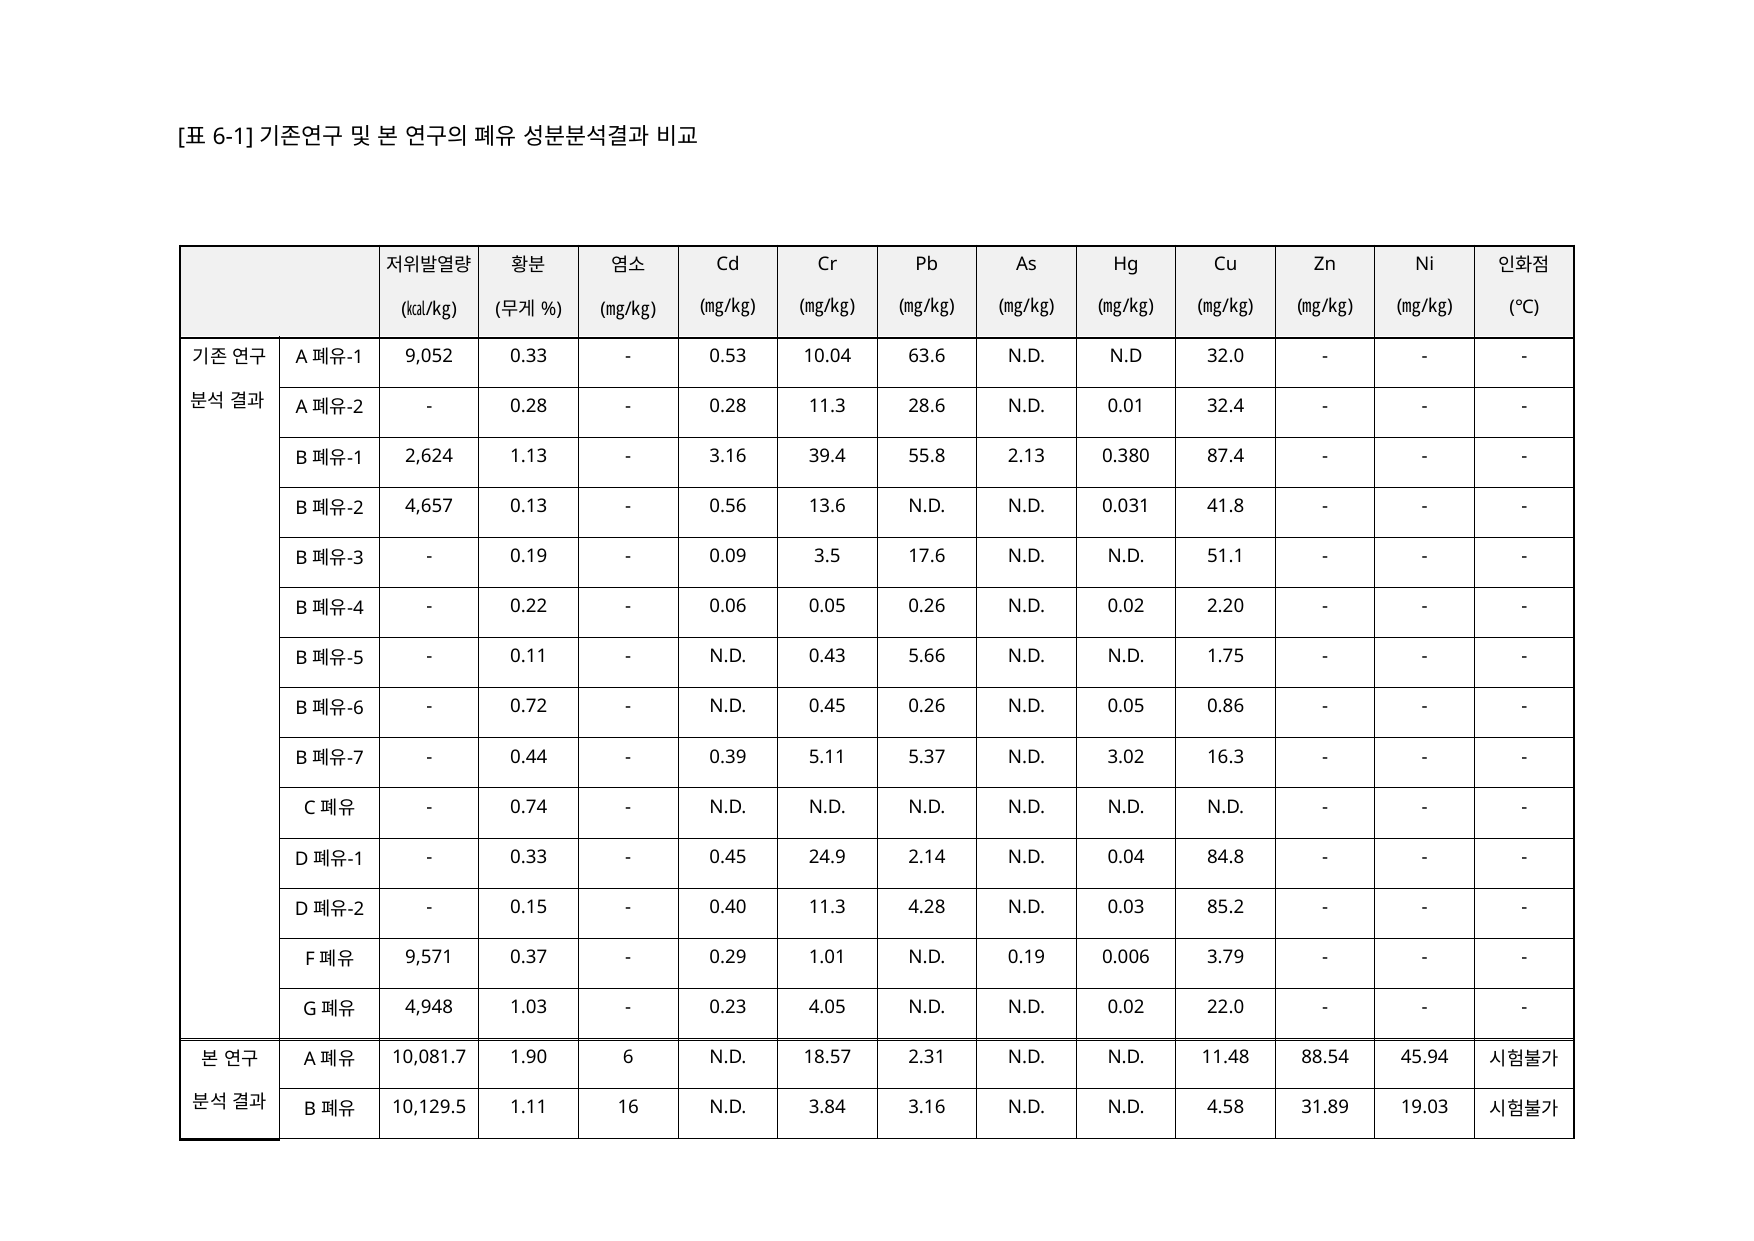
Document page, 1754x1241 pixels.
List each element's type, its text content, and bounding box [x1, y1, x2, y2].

table_cell 0.19 [977, 939, 1076, 988]
table_cell B 폐유-7 [280, 738, 379, 787]
table_cell - [1375, 588, 1474, 637]
table_cell - [380, 588, 478, 637]
table_cell - [579, 638, 678, 687]
table_cell - [380, 538, 478, 587]
table_cell N.D. [977, 989, 1076, 1038]
table_cell D 폐유-1 [280, 839, 379, 887]
table_cell - [579, 839, 678, 887]
table_cell - [1475, 839, 1573, 887]
table_cell 87.4 [1176, 438, 1275, 487]
table_cell N.D. [977, 538, 1076, 587]
table_cell 0.28 [679, 388, 777, 437]
table_cell 10,081.7 [380, 1041, 478, 1088]
table_header Cu (㎎/㎏) [1176, 247, 1275, 336]
table_cell 0.09 [679, 538, 777, 587]
table_cell 0.02 [1077, 989, 1175, 1038]
table_cell 0.33 [479, 839, 578, 887]
table_cell - [1475, 638, 1573, 687]
table_cell 55.8 [878, 438, 976, 487]
table_cell N.D. [679, 788, 777, 837]
table_cell 3.16 [878, 1089, 976, 1138]
table_cell 6 [579, 1041, 678, 1088]
table_cell 2,624 [380, 438, 478, 487]
table_cell 11.3 [778, 889, 877, 938]
table_cell 0.22 [479, 588, 578, 637]
table_cell N.D. [977, 488, 1076, 537]
table_cell 0.11 [479, 638, 578, 687]
table_cell 5.11 [778, 738, 877, 787]
table_cell 2.20 [1176, 588, 1275, 637]
table_cell N.D. [977, 688, 1076, 737]
table_cell - [1276, 588, 1374, 637]
table_cell 31.89 [1276, 1089, 1374, 1138]
table_cell B 폐유-5 [280, 638, 379, 687]
table_cell 0.33 [479, 339, 578, 386]
table_cell - [579, 488, 678, 537]
table_cell 0.86 [1176, 688, 1275, 737]
table_cell N.D [1077, 339, 1175, 386]
table_header 인화점 (℃) [1475, 247, 1573, 336]
table_cell - [1475, 488, 1573, 537]
table_cell - [1475, 688, 1573, 737]
table_cell 4.05 [778, 989, 877, 1038]
table_cell 1.01 [778, 939, 877, 988]
table_cell 시험불가 [1475, 1041, 1573, 1088]
table_cell N.D. [977, 339, 1076, 386]
table_cell - [1276, 339, 1374, 386]
table_cell 18.57 [778, 1041, 877, 1088]
table_header As (㎎/㎏) [977, 247, 1076, 336]
table_header Pb (㎎/㎏) [878, 247, 976, 336]
table_cell - [579, 388, 678, 437]
table_cell - [1375, 939, 1474, 988]
table_cell 0.006 [1077, 939, 1175, 988]
table_cell 32.0 [1176, 339, 1275, 386]
table_cell - [1375, 839, 1474, 887]
table_cell - [380, 638, 478, 687]
table_cell - [1276, 438, 1374, 487]
table_cell 0.40 [679, 889, 777, 938]
table_cell 16.3 [1176, 738, 1275, 787]
table_cell B 폐유 [280, 1089, 379, 1138]
table_cell 0.05 [1077, 688, 1175, 737]
table_cell F 폐유 [280, 939, 379, 988]
table_cell N.D. [977, 588, 1076, 637]
table_cell 13.6 [778, 488, 877, 537]
table_header 황분 (무게 %) [479, 247, 578, 336]
table_cell 10,129.5 [380, 1089, 478, 1138]
table_cell 0.45 [778, 688, 877, 737]
table_cell - [1375, 538, 1474, 587]
table_cell - [579, 688, 678, 737]
table_cell - [1375, 788, 1474, 837]
table_cell 0.031 [1077, 488, 1175, 537]
table_cell N.D. [977, 738, 1076, 787]
table_cell - [1375, 339, 1474, 386]
table_cell 0.19 [479, 538, 578, 587]
table_cell - [1475, 388, 1573, 437]
table_header Cd (㎎/㎏) [679, 247, 777, 336]
table_cell 84.8 [1176, 839, 1275, 887]
table_cell - [1475, 738, 1573, 787]
text [표 6-1] 기존연구 및 본 연구의 폐유 성분분석결과 비교 [177, 118, 1577, 151]
table_cell 0.72 [479, 688, 578, 737]
table_cell N.D. [1176, 788, 1275, 837]
table_cell B 폐유-3 [280, 538, 379, 587]
table_cell - [1276, 989, 1374, 1038]
table_cell - [579, 989, 678, 1038]
table_cell 0.37 [479, 939, 578, 988]
table_cell - [579, 738, 678, 787]
table_cell 1.90 [479, 1041, 578, 1088]
table_cell 0.43 [778, 638, 877, 687]
table_cell 88.54 [1276, 1041, 1374, 1088]
table_cell 51.1 [1176, 538, 1275, 587]
table_cell N.D. [1077, 638, 1175, 687]
table_header Zn (㎎/㎏) [1276, 247, 1374, 336]
table_cell 0.44 [479, 738, 578, 787]
table_header 저위발열량 (㎉/㎏) [380, 247, 478, 336]
table_cell - [1375, 388, 1474, 437]
table_cell - [380, 788, 478, 837]
table_cell - [1375, 688, 1474, 737]
table_cell B 폐유-2 [280, 488, 379, 537]
table_cell 3.79 [1176, 939, 1275, 988]
table_cell 본 연구 분석 결과 [181, 1041, 279, 1138]
table_cell N.D. [977, 788, 1076, 837]
table_cell 2.13 [977, 438, 1076, 487]
table_cell - [1375, 488, 1474, 537]
table_cell 0.23 [679, 989, 777, 1038]
table_cell - [579, 889, 678, 938]
table_cell - [1475, 339, 1573, 386]
table_cell 0.45 [679, 839, 777, 887]
table_cell 4,657 [380, 488, 478, 537]
table_cell - [1276, 638, 1374, 687]
table_cell N.D. [778, 788, 877, 837]
table_header 염소 (㎎/㎏) [579, 247, 678, 336]
table_cell 0.13 [479, 488, 578, 537]
table_cell N.D. [1077, 538, 1175, 587]
table_cell - [1375, 738, 1474, 787]
table_cell 시험불가 [1475, 1089, 1573, 1138]
table_header Hg (㎎/㎏) [1077, 247, 1175, 336]
table_cell - [1475, 989, 1573, 1038]
table_cell - [380, 738, 478, 787]
table_cell - [1475, 538, 1573, 587]
table_cell 1.75 [1176, 638, 1275, 687]
table_cell N.D. [878, 939, 976, 988]
table_cell - [579, 588, 678, 637]
table_cell A 폐유 [280, 1041, 379, 1088]
table_cell 0.26 [878, 588, 976, 637]
table_cell 3.02 [1077, 738, 1175, 787]
table_cell N.D. [679, 638, 777, 687]
table_cell - [1276, 688, 1374, 737]
table_cell 0.06 [679, 588, 777, 637]
table_cell N.D. [878, 989, 976, 1038]
table_cell N.D. [977, 1041, 1076, 1088]
table_cell - [1375, 989, 1474, 1038]
table_cell - [1276, 538, 1374, 587]
table_header Cr (㎎/㎏) [778, 247, 877, 336]
table_cell 39.4 [778, 438, 877, 487]
table_cell N.D. [1077, 1089, 1175, 1138]
table_cell D 폐유-2 [280, 889, 379, 938]
table_cell 9,052 [380, 339, 478, 386]
table_cell A 폐유-2 [280, 388, 379, 437]
table_cell 32.4 [1176, 388, 1275, 437]
table_cell 1.13 [479, 438, 578, 487]
table_cell 4.28 [878, 889, 976, 938]
table_header [181, 247, 379, 336]
table_cell G 폐유 [280, 989, 379, 1038]
table_cell 24.9 [778, 839, 877, 887]
table_cell 16 [579, 1089, 678, 1138]
table_cell - [1276, 388, 1374, 437]
table_cell 11.48 [1176, 1041, 1275, 1088]
table_cell - [579, 788, 678, 837]
table_cell 41.8 [1176, 488, 1275, 537]
table_cell - [1276, 738, 1374, 787]
table_cell 85.2 [1176, 889, 1275, 938]
table_cell - [1276, 889, 1374, 938]
table_cell 5.37 [878, 738, 976, 787]
table_cell - [579, 438, 678, 487]
table_cell 4.58 [1176, 1089, 1275, 1138]
table_cell 0.53 [679, 339, 777, 386]
table_cell A 폐유-1 [280, 339, 379, 386]
table_cell - [1276, 939, 1374, 988]
table_cell N.D. [977, 839, 1076, 887]
table_cell N.D. [1077, 1041, 1175, 1088]
table_cell - [1276, 488, 1374, 537]
table_cell N.D. [977, 889, 1076, 938]
table_cell - [579, 339, 678, 386]
table_cell 4,948 [380, 989, 478, 1038]
table_cell 28.6 [878, 388, 976, 437]
table_cell B 폐유-1 [280, 438, 379, 487]
table_cell 1.03 [479, 989, 578, 1038]
table_cell 9,571 [380, 939, 478, 988]
table_cell - [1475, 889, 1573, 938]
table_cell 2.14 [878, 839, 976, 887]
table_cell C 폐유 [280, 788, 379, 837]
table_cell 0.03 [1077, 889, 1175, 938]
table_cell B 폐유-6 [280, 688, 379, 737]
table_cell - [1475, 588, 1573, 637]
table_cell 0.56 [679, 488, 777, 537]
table_cell - [380, 839, 478, 887]
table_cell - [380, 889, 478, 938]
table_cell - [1375, 638, 1474, 687]
table_cell 17.6 [878, 538, 976, 587]
table_cell 0.01 [1077, 388, 1175, 437]
table_cell 0.04 [1077, 839, 1175, 887]
table_cell - [380, 388, 478, 437]
table_cell - [1475, 788, 1573, 837]
table_cell 10.04 [778, 339, 877, 386]
table_cell 0.39 [679, 738, 777, 787]
table_cell - [1375, 889, 1474, 938]
table_cell - [380, 688, 478, 737]
table_cell 3.5 [778, 538, 877, 587]
table_cell N.D. [878, 788, 976, 837]
table_cell - [579, 538, 678, 587]
table_cell N.D. [679, 688, 777, 737]
table_cell - [1276, 788, 1374, 837]
table_cell - [1475, 939, 1573, 988]
table_cell N.D. [1077, 788, 1175, 837]
table_cell N.D. [977, 638, 1076, 687]
table_cell 11.3 [778, 388, 877, 437]
table_cell 0.74 [479, 788, 578, 837]
table_cell 기존 연구 분석 결과 [181, 339, 279, 1038]
table_cell - [1375, 438, 1474, 487]
table_cell 0.15 [479, 889, 578, 938]
table_cell 0.380 [1077, 438, 1175, 487]
table_cell 19.03 [1375, 1089, 1474, 1138]
table_cell 3.84 [778, 1089, 877, 1138]
table_cell - [579, 939, 678, 988]
table_header Ni (㎎/㎏) [1375, 247, 1474, 336]
table_cell N.D. [977, 1089, 1076, 1138]
table_cell 0.02 [1077, 588, 1175, 637]
table_cell 0.26 [878, 688, 976, 737]
table_cell B 폐유-4 [280, 588, 379, 637]
table_cell 0.05 [778, 588, 877, 637]
table_cell 5.66 [878, 638, 976, 687]
table_cell - [1475, 438, 1573, 487]
table_cell 0.28 [479, 388, 578, 437]
table_cell 45.94 [1375, 1041, 1474, 1088]
table_cell 0.29 [679, 939, 777, 988]
table_cell N.D. [679, 1041, 777, 1088]
table_cell 2.31 [878, 1041, 976, 1088]
table_cell N.D. [878, 488, 976, 537]
table_cell 63.6 [878, 339, 976, 386]
table_cell 1.11 [479, 1089, 578, 1138]
table_cell 22.0 [1176, 989, 1275, 1038]
table_cell N.D. [679, 1089, 777, 1138]
table_cell 3.16 [679, 438, 777, 487]
table_cell N.D. [977, 388, 1076, 437]
table_cell - [1276, 839, 1374, 887]
